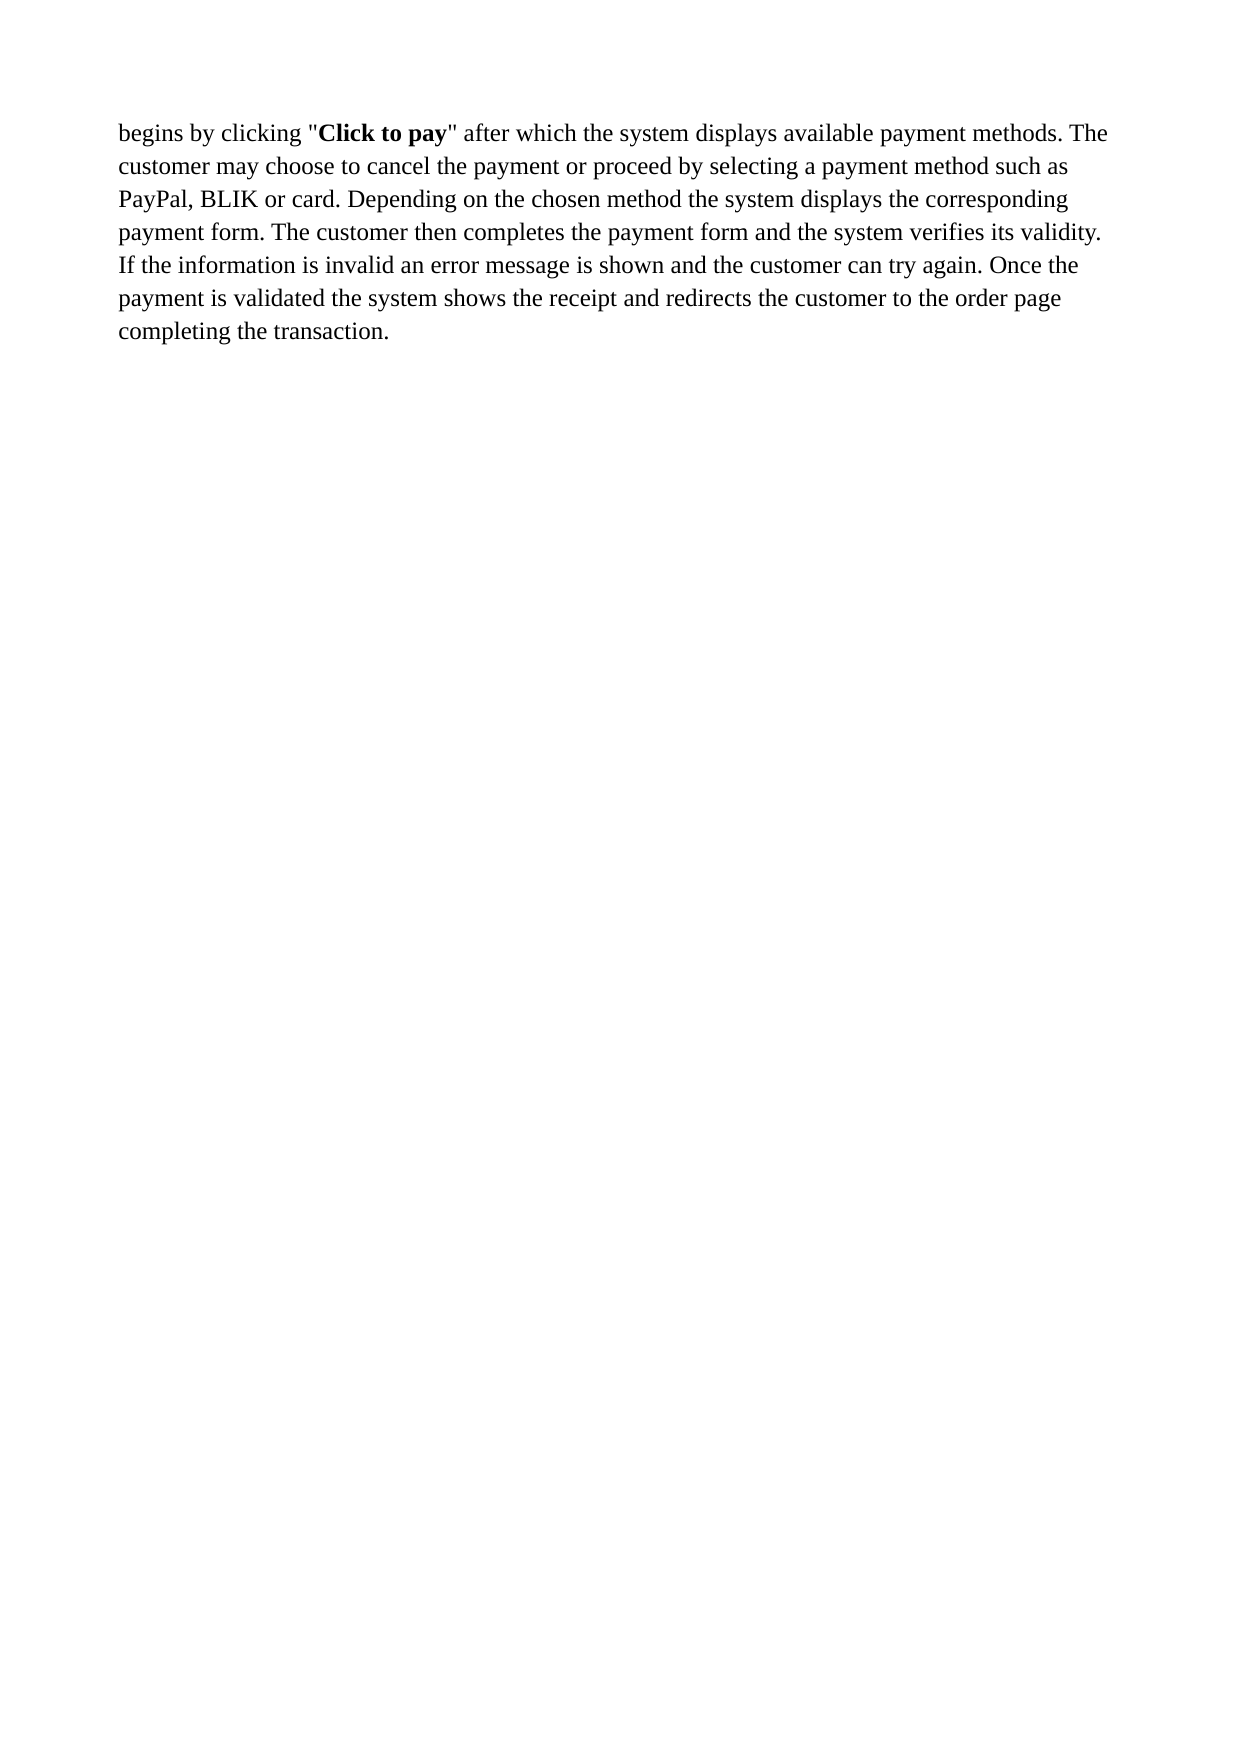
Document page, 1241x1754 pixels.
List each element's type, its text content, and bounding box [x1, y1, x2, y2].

text begins by clicking "Click to pay" after which the system displays available payment methods. The customer may choose to cancel the payment or proceed by selecting a payment method such as PayPal, BLIK or card. Depending on the chosen method the system displays the corresponding payment form. The customer then completes the payment form and the system verifies its validity. If the information is invalid an error message is shown and the customer can try again. Once the payment is validated the system shows the receipt and redirects the customer to the order page completing the transaction. [118, 118, 1122, 345]
